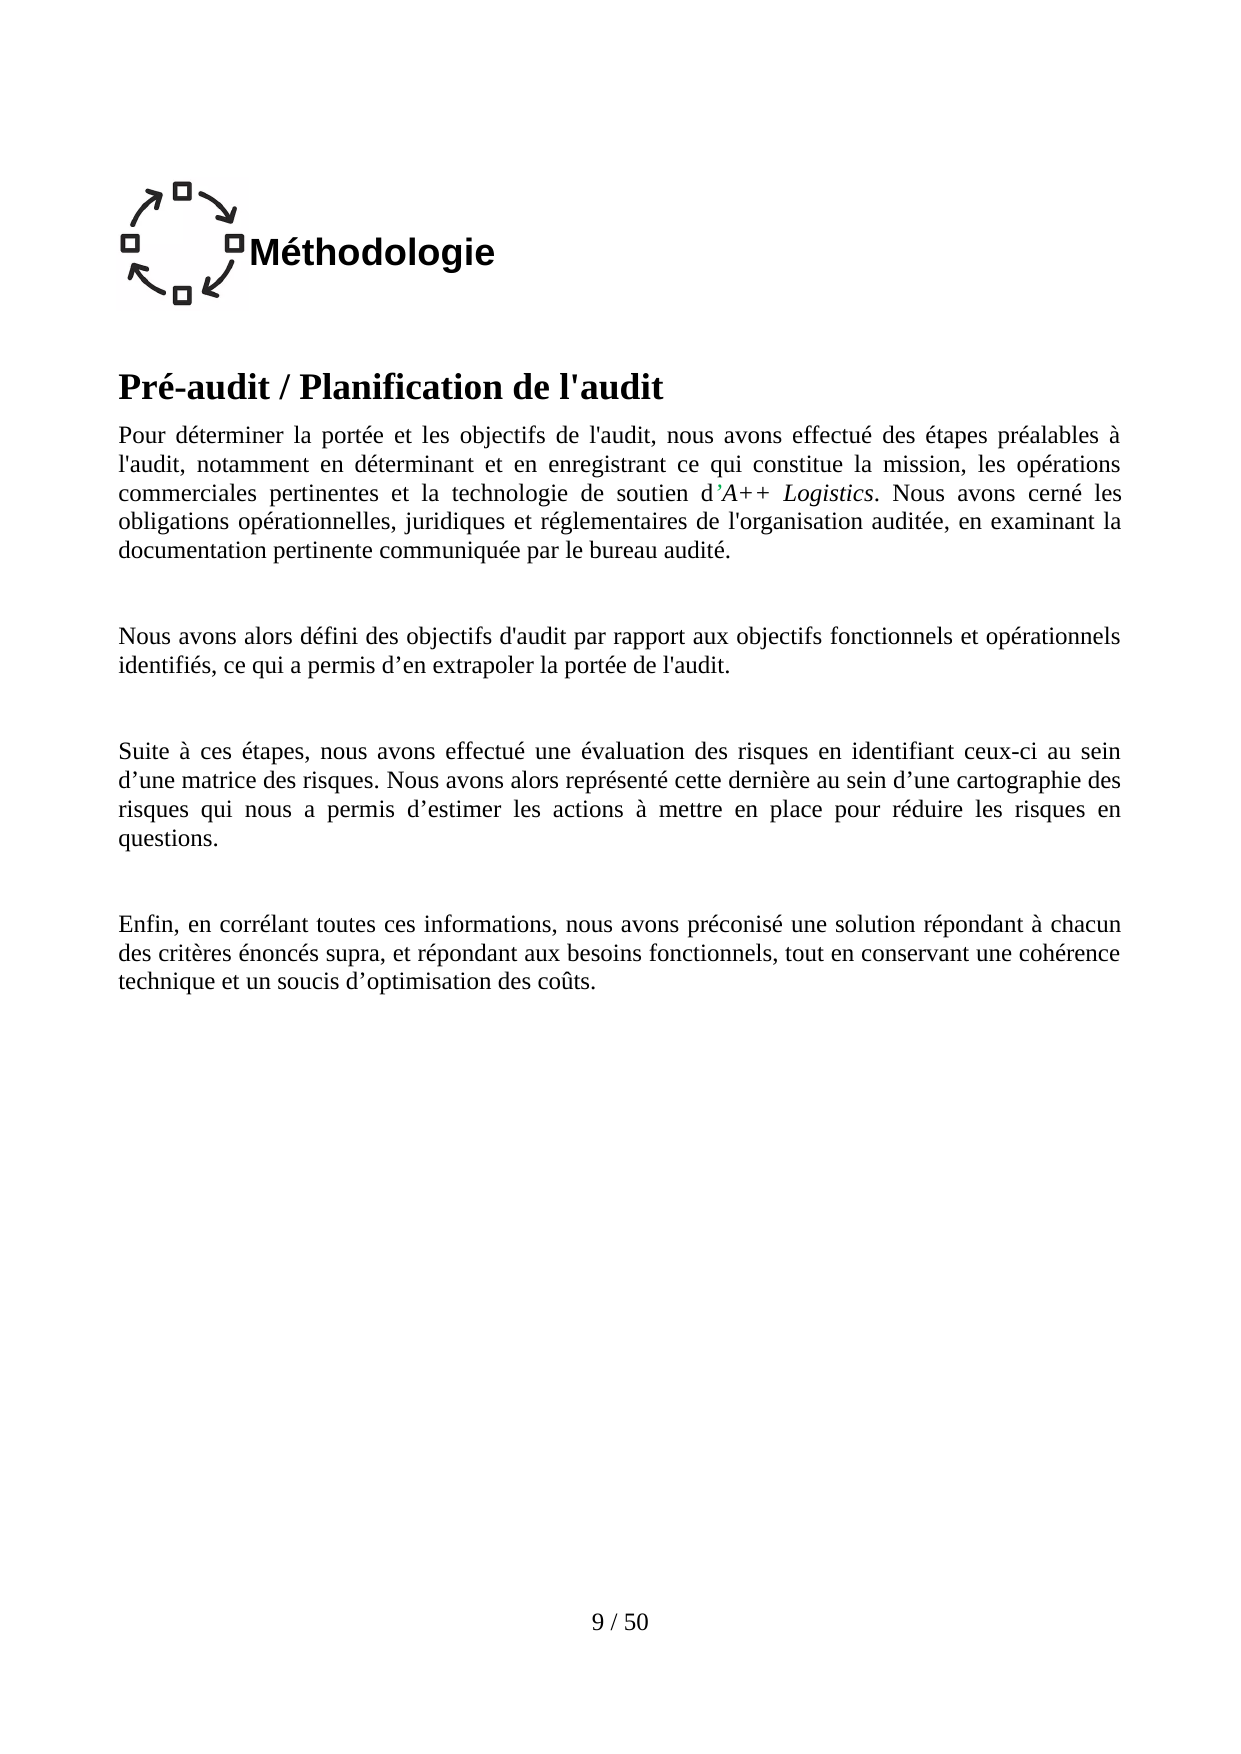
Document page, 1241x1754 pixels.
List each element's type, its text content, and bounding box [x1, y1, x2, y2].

text Nous avons alors défini des objectifs d'audit par rapport aux objectifs fonctionnels et opérationnels identifiés, ce qui a permis d’en extrapoler la portée de l'audit. [118, 621, 1122, 679]
subtitle Méthodologie [249, 230, 1122, 274]
picture [116, 177, 249, 311]
subtitle Pré-audit / Planification de l'audit [118, 364, 1122, 408]
text Pour déterminer la portée et les objectifs de l'audit, nous avons effectué des étapes préalables à l'audit, notamment en déterminant et en enregistrant ce qui constitue la mission, les opérations commerciales pertinentes et la technologie de soutien d’A++ Logistics. Nous avons cerné les obligations opérationnelles, juridiques et réglementaires de l'organisation auditée, en examinant la documentation pertinente communiquée par le bureau audité. [118, 420, 1122, 564]
text Enfin, en corrélant toutes ces informations, nous avons préconisé une solution répondant à chacun des critères énoncés supra, et répondant aux besoins fonctionnels, tout en conservant une cohérence technique et un soucis d’optimisation des coûts. [118, 909, 1122, 995]
text Suite à ces étapes, nous avons effectué une évaluation des risques en identifiant ceux-ci au sein d’une matrice des risques. Nous avons alors représenté cette dernière au sein d’une cartographie des risques qui nous a permis d’estimer les actions à mettre en place pour réduire les risques en questions. [118, 736, 1122, 851]
